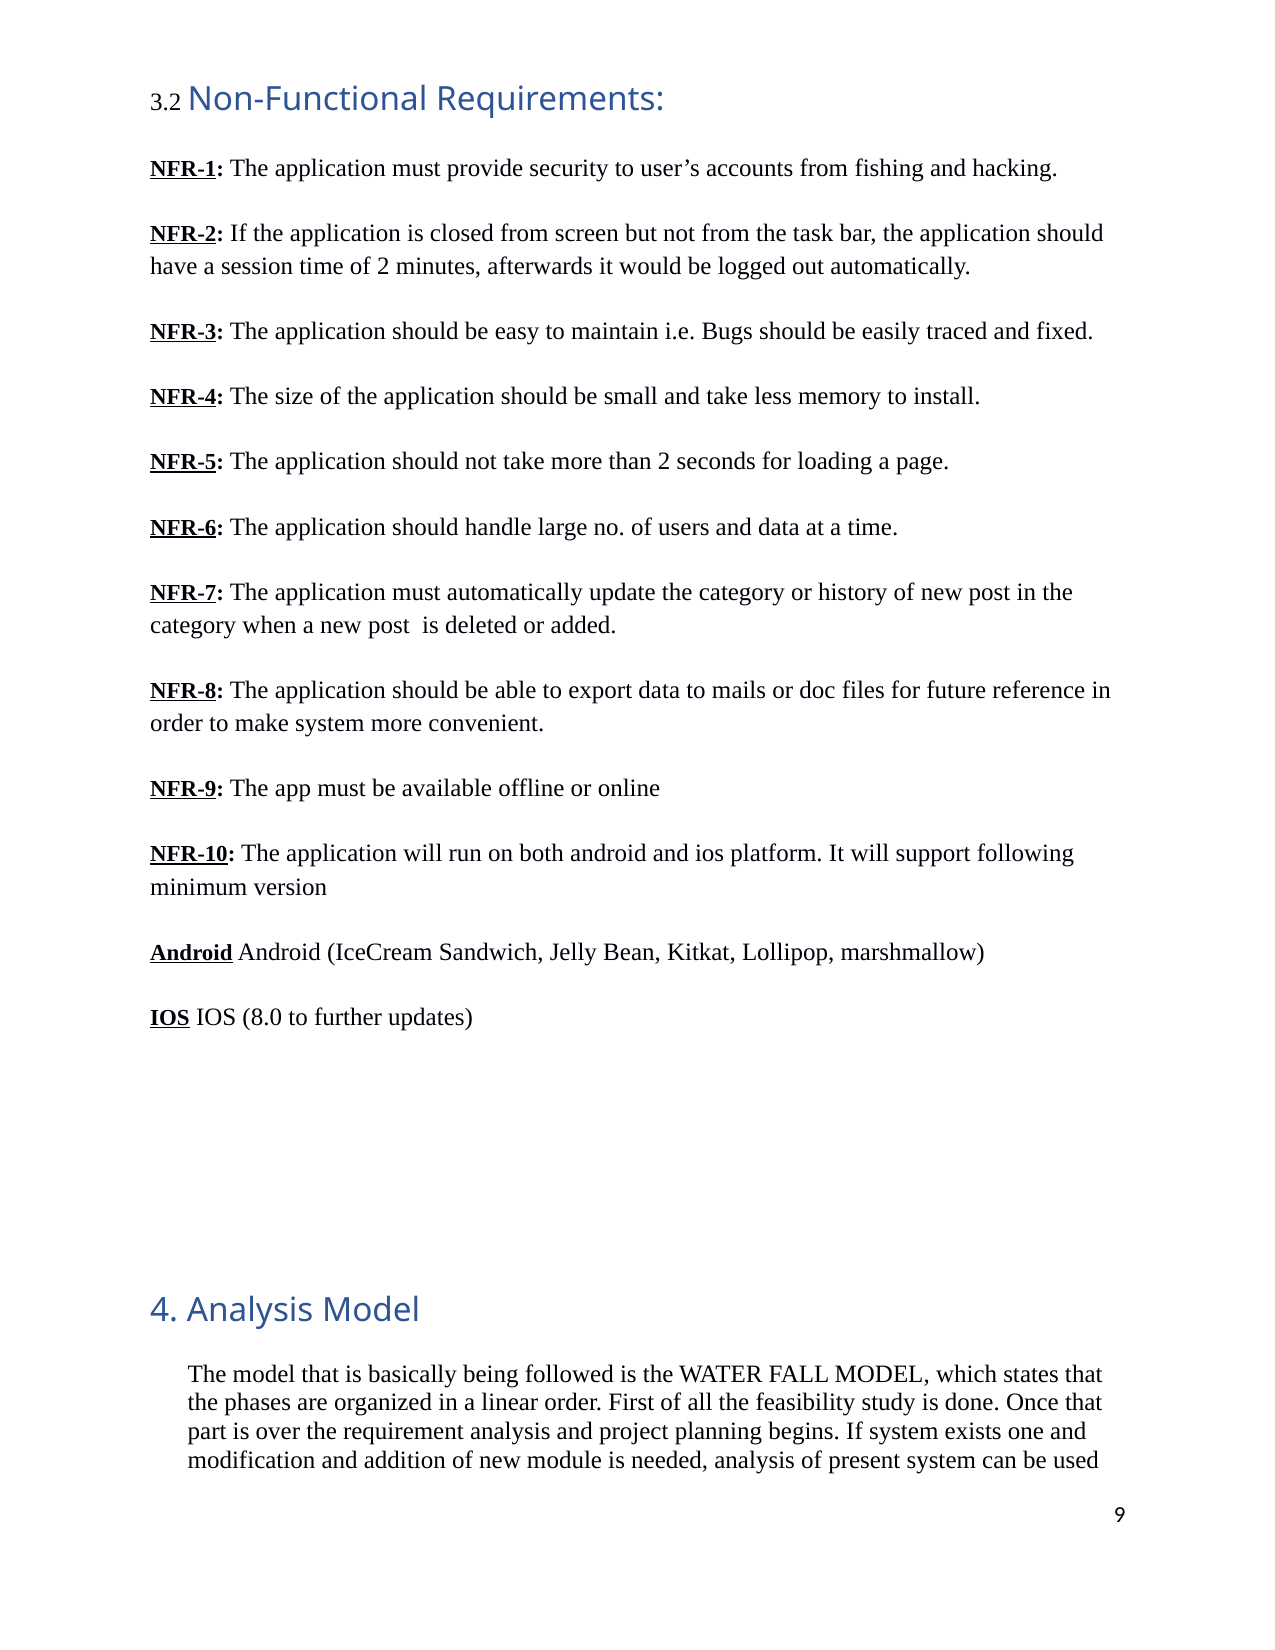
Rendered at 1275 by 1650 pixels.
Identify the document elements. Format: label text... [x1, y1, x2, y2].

text NFR-10: The application will run on both android and ios platform. It will support following minimum version [150, 838, 1125, 900]
text NFR-2: If the application is closed from screen but not from the task bar, the application should [150, 218, 1125, 247]
text Android Android (IceCream Sandwich, Jelly Bean, Kitkat, Lollipop, marshmallow) [150, 937, 1125, 966]
text NFR-1: The application must provide security to user’s accounts from fishing and hacking. [150, 153, 1125, 181]
text NFR-8: The application should be able to export data to mails or doc files for future reference in order to make system more convenient. [150, 675, 1125, 737]
text IOS IOS (8.0 to further updates) [150, 1002, 1125, 1031]
text NFR-6: The application should handle large no. of users and data at a time. [150, 512, 1125, 540]
text NFR-4: The size of the application should be small and take less memory to install. [150, 381, 1125, 410]
text The model that is basically being followed is the WATER FALL MODEL, which states that the phases are organized in a linear order. First of all the feasibility study is done. Once that part is over the requirement analysis and project planning begins. If system exists one and modification and addition of new module is needed, analysis of present system can be used [187, 1359, 1125, 1474]
text NFR-3: The application should be easy to maintain i.e. Bugs should be easily traced and fixed. [150, 316, 1125, 345]
text have a session time of 2 minutes, afterwards it would be logged out automatically. [150, 251, 1125, 279]
text NFR-7: The application must automatically update the category or history of new post in the category when a new post is deleted or added. [150, 577, 1125, 639]
subtitle 3.2 Non-Functional Requirements: [150, 75, 1125, 120]
subtitle 4. Analysis Model [150, 1285, 1125, 1331]
text NFR-5: The application should not take more than 2 seconds for loading a page. [150, 446, 1125, 475]
text NFR-9: The app must be available offline or online [150, 773, 1125, 802]
